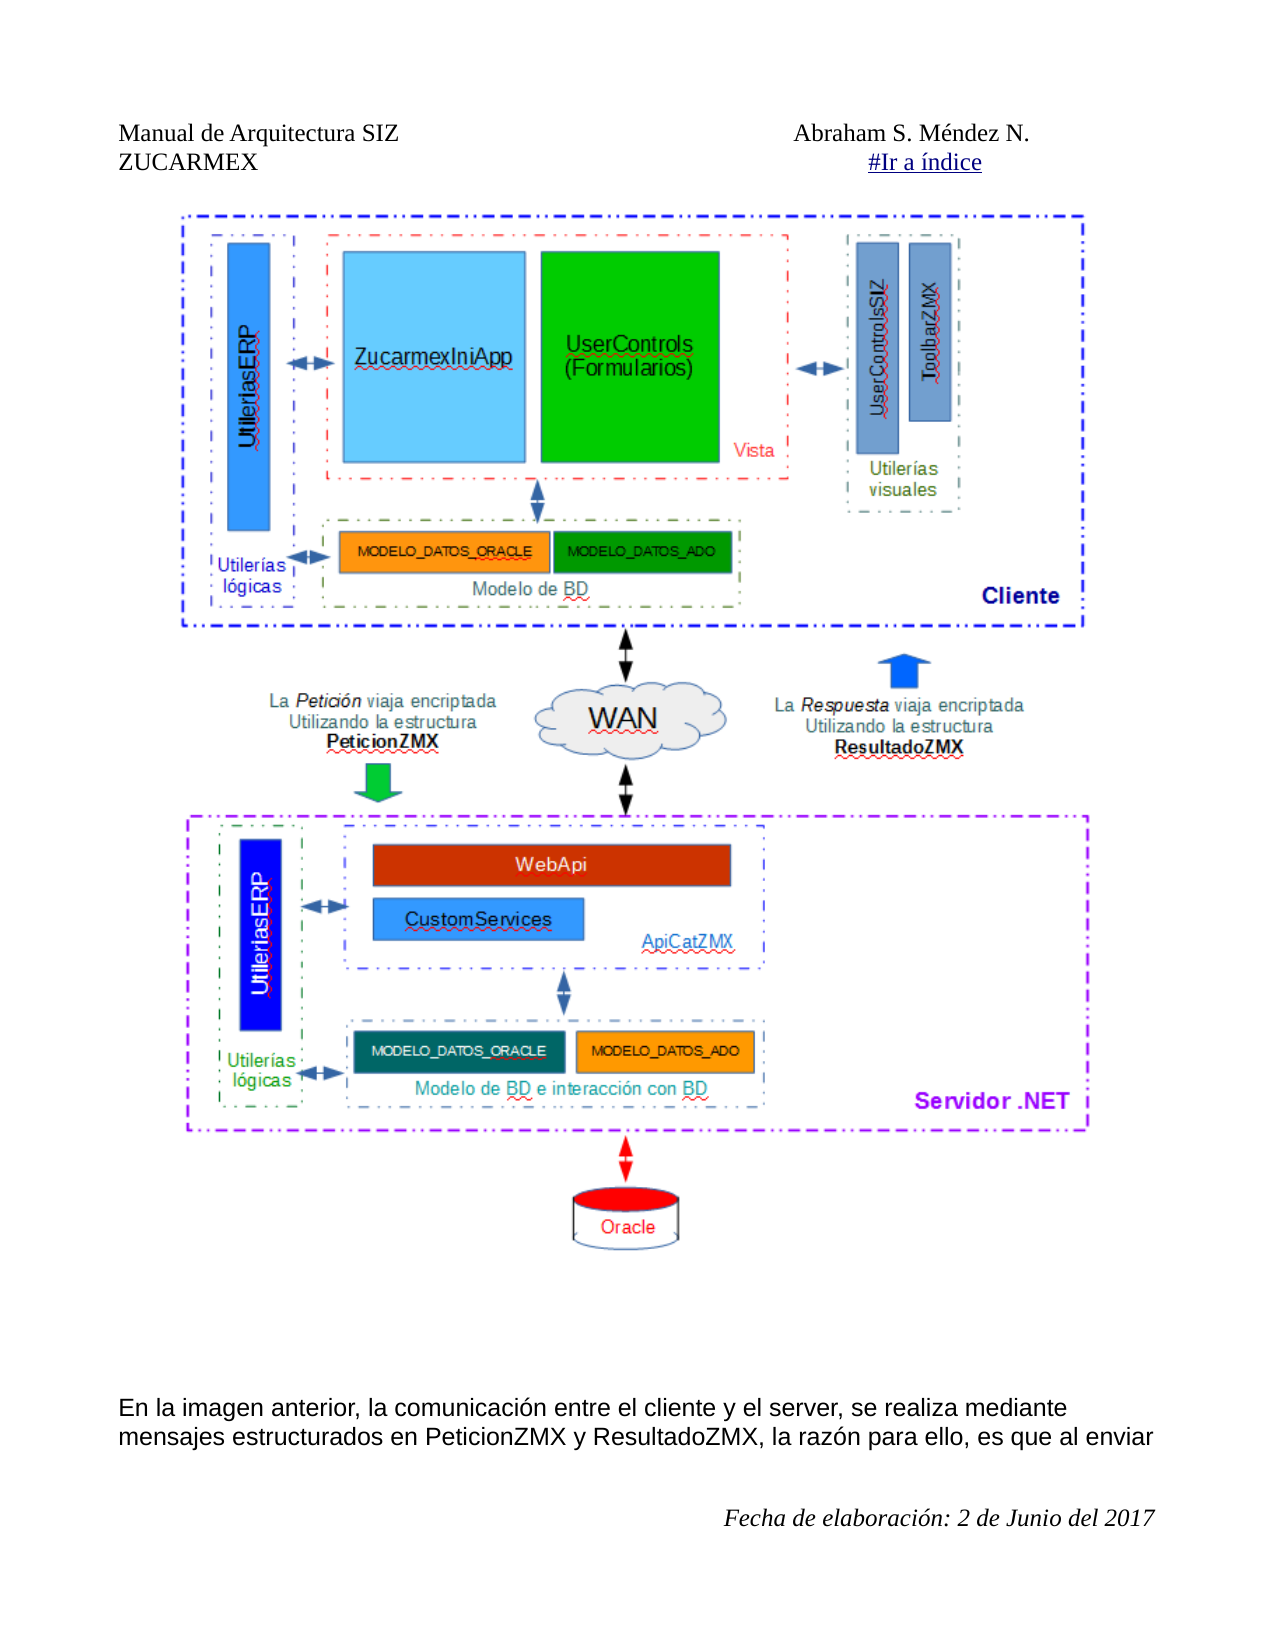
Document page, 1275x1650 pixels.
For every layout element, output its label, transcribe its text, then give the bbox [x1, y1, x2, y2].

picture [177, 205, 1098, 1263]
text En la imagen anterior, la comunicación entre el cliente y el server, se realiza mediante mensajes estructurados en PeticionZMX y ResultadoZMX, la razón para ello, es que al enviar [118, 1393, 1157, 1451]
